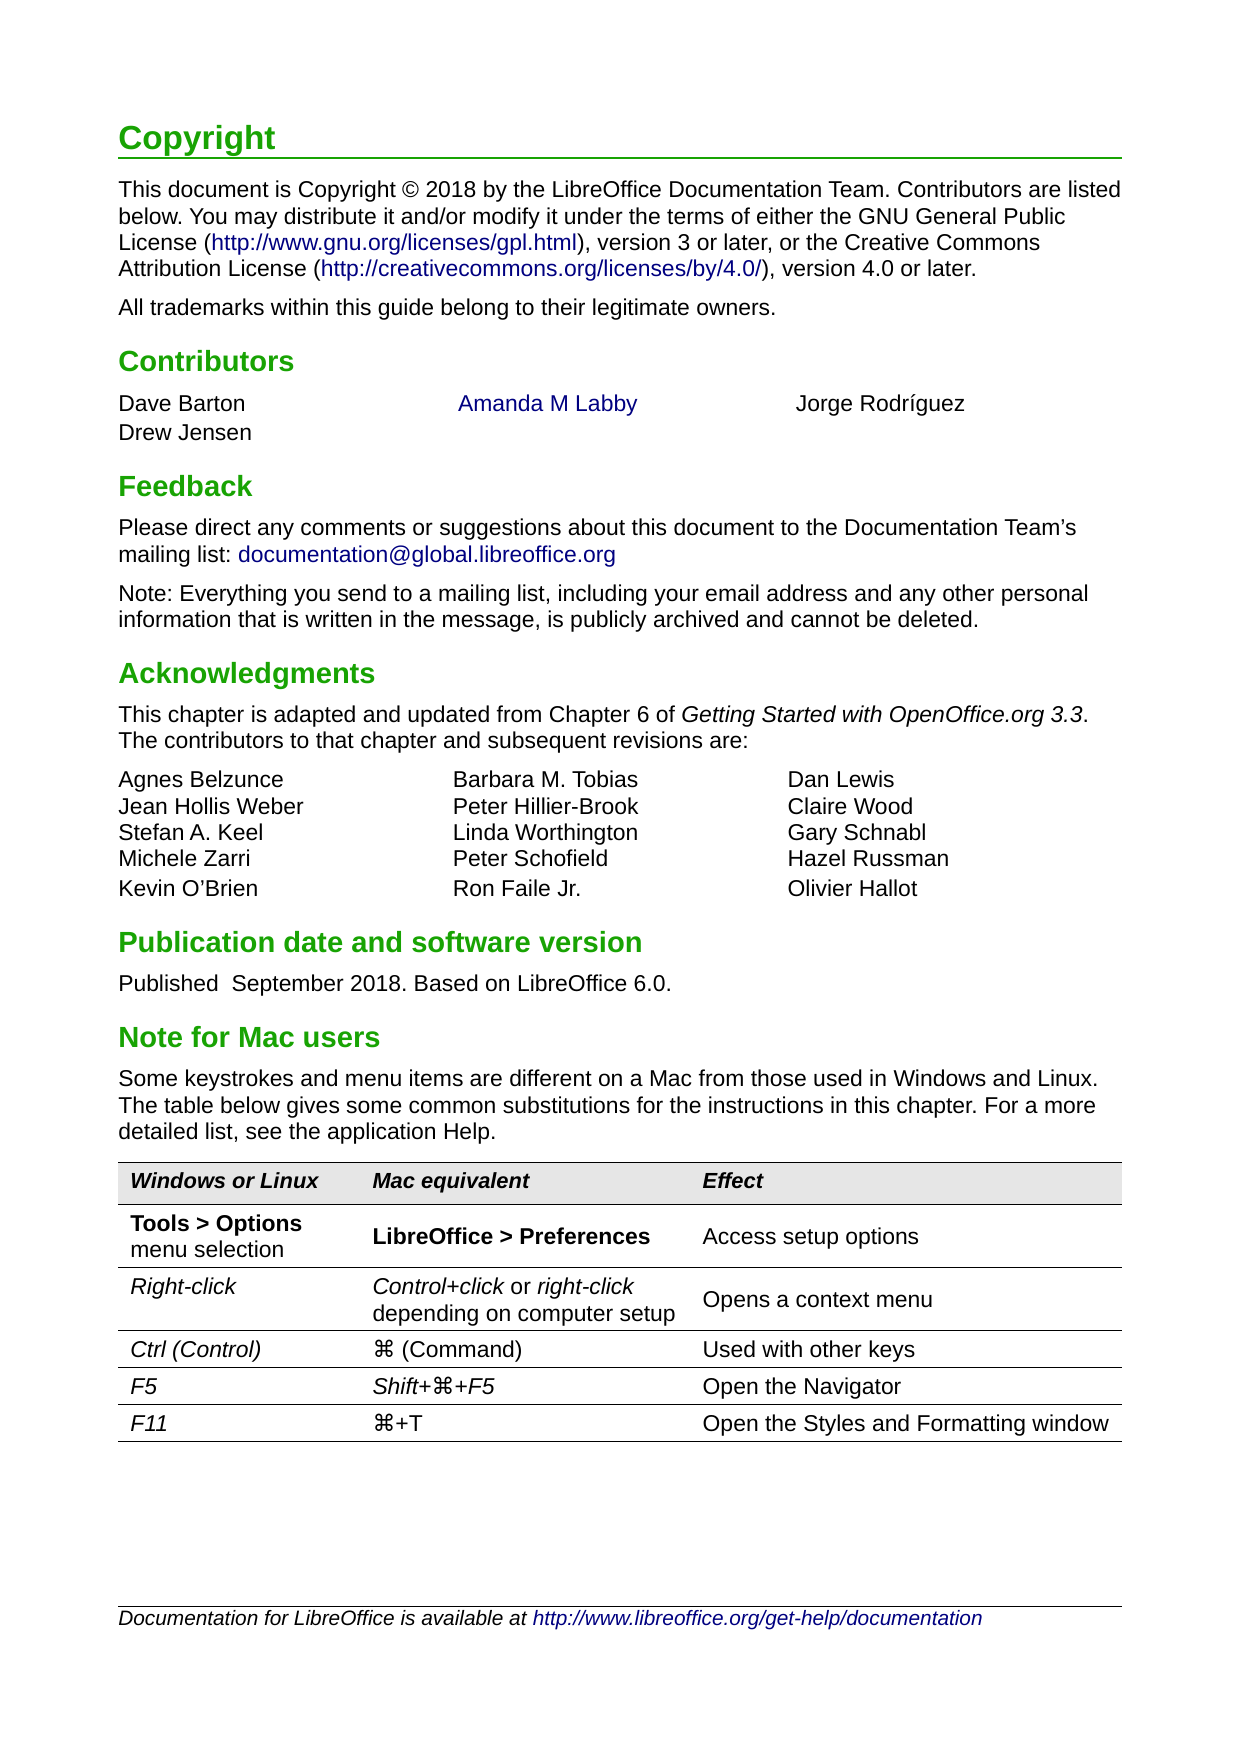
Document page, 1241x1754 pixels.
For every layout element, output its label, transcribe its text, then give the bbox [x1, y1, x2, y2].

text This chapter is adapted and updated from Chapter 6 of Getting Started with OpenOffice.org 3.3. The contributors to that chapter and subsequent revisions are: [118, 701, 1122, 754]
table_cell Gary Schnabl [788, 819, 1122, 845]
subtitle Copyright [118, 118, 1122, 157]
table_cell Open the Styles and Formatting window [690, 1405, 1122, 1441]
table_cell Stefan A. Keel [118, 819, 453, 845]
text Note: Everything you send to a mailing list, including your email address and any other personal information that is written in the message, is publicly archived and cannot be deleted. [118, 579, 1122, 632]
table_cell Ctrl (Control) [118, 1331, 360, 1367]
text Some keystrokes and menu items are different on a Mac from those used in Windows and Linux. The table below gives some common substitutions for the instructions in this chapter. For a more detailed list, see the application Help. [118, 1065, 1122, 1144]
table_cell ⌘ (Command) [360, 1331, 690, 1367]
table_header Dan Lewis [788, 766, 1122, 793]
table_header Windows or Linux [118, 1163, 360, 1204]
table_cell Peter Schofield [453, 845, 787, 875]
table_header Mac equivalent [360, 1163, 690, 1204]
table_cell Ron Faile Jr. [453, 875, 787, 901]
subtitle Note for Mac users [118, 1020, 1122, 1054]
table_cell Access setup options [690, 1205, 1122, 1267]
table_cell LibreOffice > Preferences [360, 1205, 690, 1267]
table_cell Drew Jensen [118, 419, 458, 445]
table_cell F5 [118, 1368, 360, 1404]
subtitle Feedback [118, 469, 1122, 502]
table_cell Tools > Options menu selection [118, 1205, 360, 1267]
text All trademarks within this guide belong to their legitimate owners. [118, 294, 1122, 321]
table_cell [458, 419, 789, 445]
table_cell Open the Navigator [690, 1368, 1122, 1404]
text Please direct any comments or suggestions about this document to the Documentation Team’s mailing list: documentation@global.libreoffice.org [118, 514, 1122, 567]
table_cell Used with other keys [690, 1331, 1122, 1367]
table_cell Claire Wood [788, 793, 1122, 819]
table_cell Opens a context menu [690, 1268, 1122, 1330]
table_cell Peter Hillier-Brook [453, 793, 787, 819]
table_header Jorge Rodríguez [789, 390, 1122, 419]
text Published September 2018. Based on LibreOffice 6.0. [118, 970, 1122, 996]
table_header Amanda M Labby [458, 390, 789, 419]
text This document is Copyright © 2018 by the LibreOffice Documentation Team. Contributors are listed below. You may distribute it and/or modify it under the terms of either the GNU General Public License (http://www.gnu.org/licenses/gpl.html), version 3 or later, or the Creative Commons Attribution License (http://creativecommons.org/licenses/by/4.0/), version 4.0 or later. [118, 176, 1122, 282]
subtitle Acknowledgments [118, 656, 1122, 689]
table_header Effect [690, 1163, 1122, 1204]
table_cell Shift+⌘+F5 [360, 1368, 690, 1404]
table_header Agnes Belzunce [118, 766, 453, 793]
table_cell Control+click or right-click depending on computer setup [360, 1268, 690, 1330]
table_cell Hazel Russman [788, 845, 1122, 875]
subtitle Publication date and software version [118, 925, 1122, 958]
table_cell F11 [118, 1405, 360, 1441]
table_cell Kevin O’Brien [118, 875, 453, 901]
table_cell Jean Hollis Weber [118, 793, 453, 819]
table_cell Olivier Hallot [788, 875, 1122, 901]
table_header Barbara M. Tobias [453, 766, 787, 793]
table_cell [789, 419, 1122, 445]
table_cell Michele Zarri [118, 845, 453, 875]
table_header Dave Barton [118, 390, 458, 419]
table_cell ⌘+T [360, 1405, 690, 1441]
table_cell Right-click [118, 1268, 360, 1330]
table_cell Linda Worthington [453, 819, 787, 845]
subtitle Contributors [118, 344, 1122, 378]
